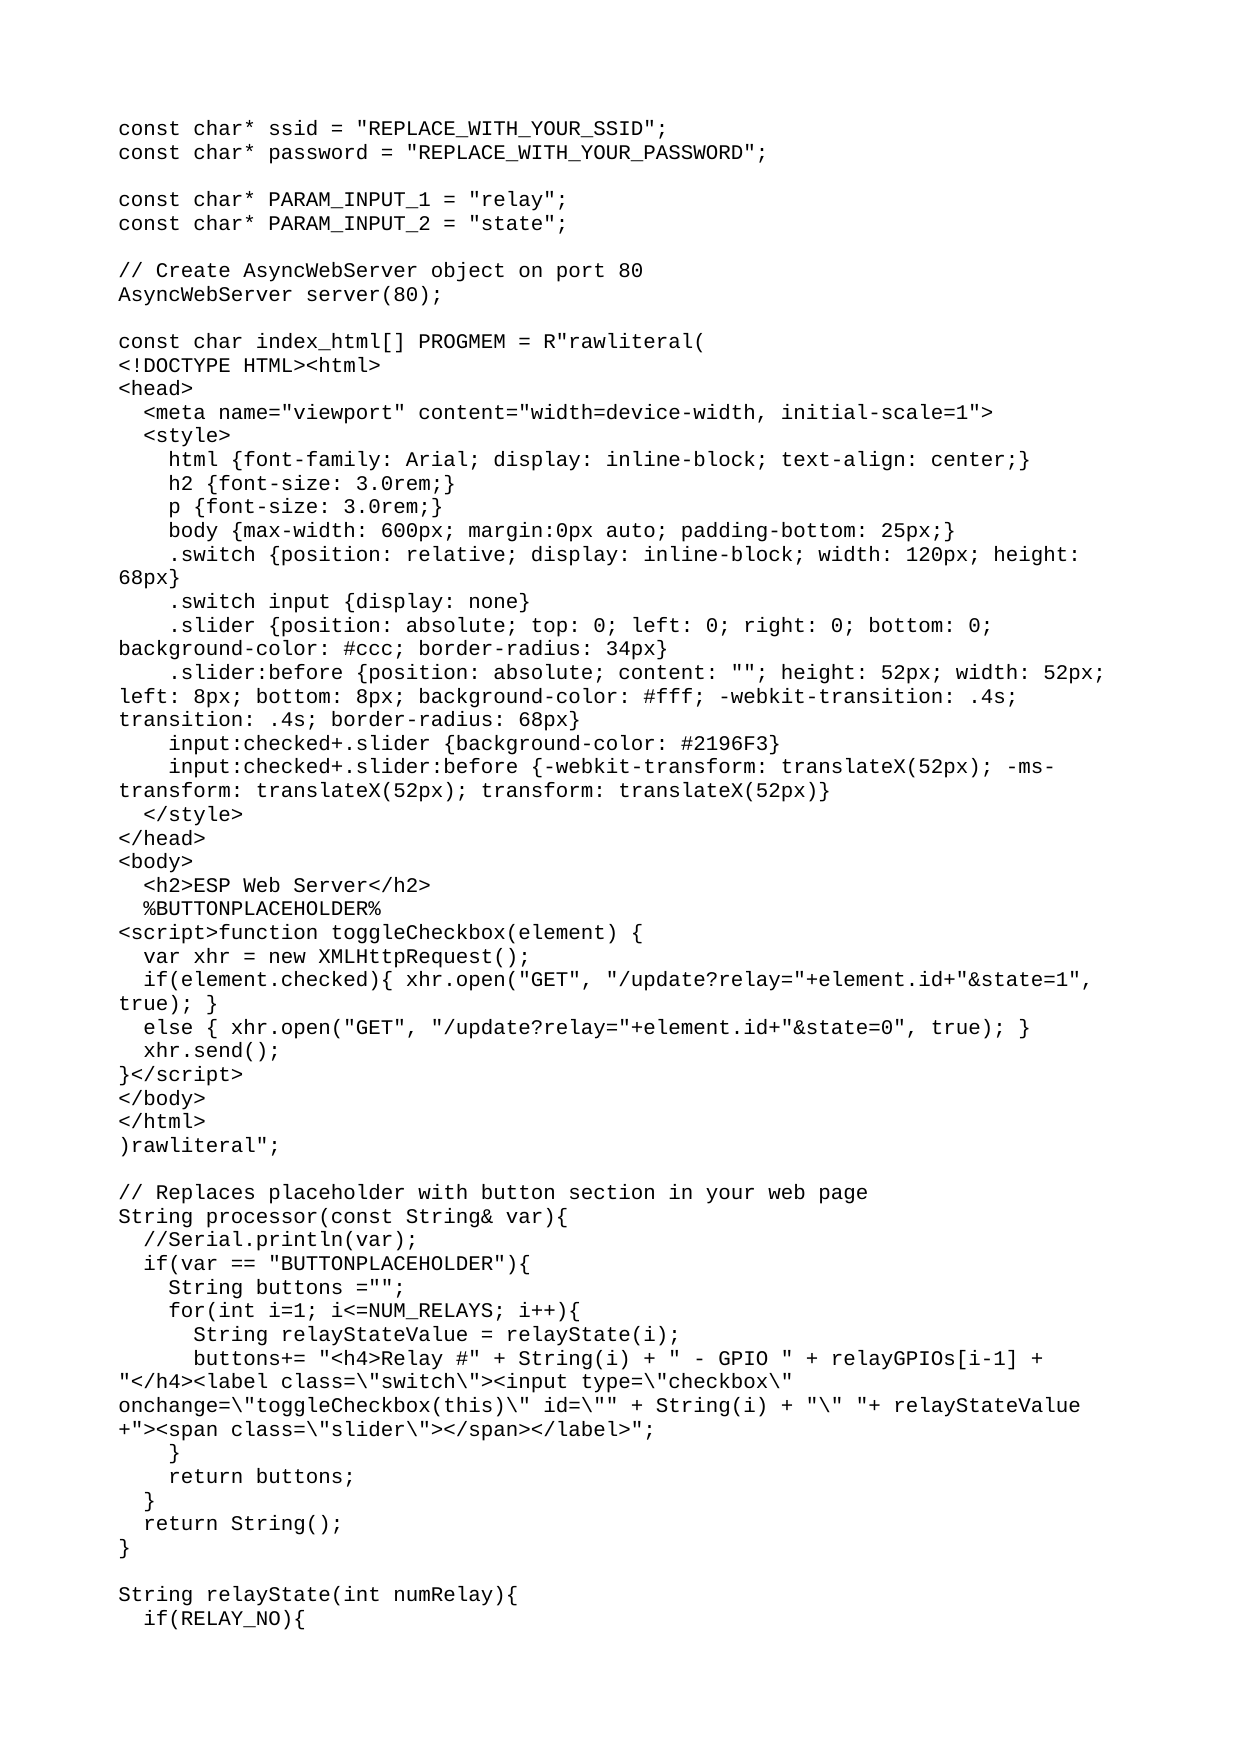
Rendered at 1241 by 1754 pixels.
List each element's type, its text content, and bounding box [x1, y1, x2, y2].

text for(int i=1; i<=NUM_RELAYS; i++){ [118, 1300, 1122, 1324]
text %BUTTONPLACEHOLDER% [118, 898, 1122, 922]
text input:checked+.slider {background-color: #2196F3} [118, 733, 1122, 757]
text String buttons =""; [118, 1277, 1122, 1300]
text <h2>ESP Web Server</h2> [118, 875, 1122, 898]
text else { xhr.open("GET", "/update?relay="+element.id+"&state=0", true); } [118, 1017, 1122, 1040]
text if(var == "BUTTONPLACEHOLDER"){ [118, 1253, 1122, 1277]
text // Create AsyncWebServer object on port 80 [118, 260, 1122, 284]
text <script>function toggleCheckbox(element) { [118, 922, 1122, 946]
text buttons+= "<h4>Relay #" + String(i) + " - GPIO " + relayGPIOs[i-1] + "</h4><label class=\"switch\"><input type=\"checkbox\" onchange=\"toggleCheckbox(this)\" id=\"" + String(i) + "\" "+ relayStateValue +"><span class=\"slider\"></span></label>"; [118, 1348, 1122, 1442]
text p {font-size: 3.0rem;} [118, 496, 1122, 520]
text <!DOCTYPE HTML><html> [118, 354, 1122, 378]
text var xhr = new XMLHttpRequest(); [118, 946, 1122, 969]
text .switch input {display: none} [118, 591, 1122, 615]
text String processor(const String& var){ [118, 1206, 1122, 1229]
text )rawliteral"; [118, 1135, 1122, 1158]
text const char* PARAM_INPUT_2 = "state"; [118, 213, 1122, 236]
text body {max-width: 600px; margin:0px auto; padding-bottom: 25px;} [118, 520, 1122, 544]
text if(RELAY_NO){ [118, 1608, 1122, 1631]
text return buttons; [118, 1466, 1122, 1489]
text }</script> [118, 1064, 1122, 1088]
text AsyncWebServer server(80); [118, 284, 1122, 307]
text <style> [118, 426, 1122, 449]
text .switch {position: relative; display: inline-block; width: 120px; height: 68px} [118, 544, 1122, 591]
text String relayStateValue = relayState(i); [118, 1324, 1122, 1348]
text h2 {font-size: 3.0rem;} [118, 473, 1122, 496]
text </head> [118, 827, 1122, 851]
text return String(); [118, 1513, 1122, 1537]
text </style> [118, 804, 1122, 827]
text .slider:before {position: absolute; content: ""; height: 52px; width: 52px; left: 8px; bottom: 8px; background-color: #fff; -webkit-transition: .4s; transition: .4s; border-radius: 68px} [118, 662, 1122, 733]
text String relayState(int numRelay){ [118, 1584, 1122, 1608]
text } [118, 1442, 1122, 1466]
text html {font-family: Arial; display: inline-block; text-align: center;} [118, 449, 1122, 473]
text const char* PARAM_INPUT_1 = "relay"; [118, 189, 1122, 213]
text // Replaces placeholder with button section in your web page [118, 1182, 1122, 1206]
text const char* ssid = "REPLACE_WITH_YOUR_SSID"; [118, 118, 1122, 142]
text <head> [118, 378, 1122, 402]
text } [118, 1489, 1122, 1513]
text </html> [118, 1111, 1122, 1135]
text const char index_html[] PROGMEM = R"rawliteral( [118, 331, 1122, 354]
text const char* password = "REPLACE_WITH_YOUR_PASSWORD"; [118, 142, 1122, 165]
text xhr.send(); [118, 1040, 1122, 1064]
text input:checked+.slider:before {-webkit-transform: translateX(52px); -ms-transform: translateX(52px); transform: translateX(52px)} [118, 757, 1122, 804]
text <meta name="viewport" content="width=device-width, initial-scale=1"> [118, 402, 1122, 426]
text <body> [118, 851, 1122, 875]
text if(element.checked){ xhr.open("GET", "/update?relay="+element.id+"&state=1", true); } [118, 969, 1122, 1017]
text </body> [118, 1088, 1122, 1111]
text .slider {position: absolute; top: 0; left: 0; right: 0; bottom: 0; background-color: #ccc; border-radius: 34px} [118, 615, 1122, 662]
text //Serial.println(var); [118, 1229, 1122, 1253]
text } [118, 1537, 1122, 1561]
